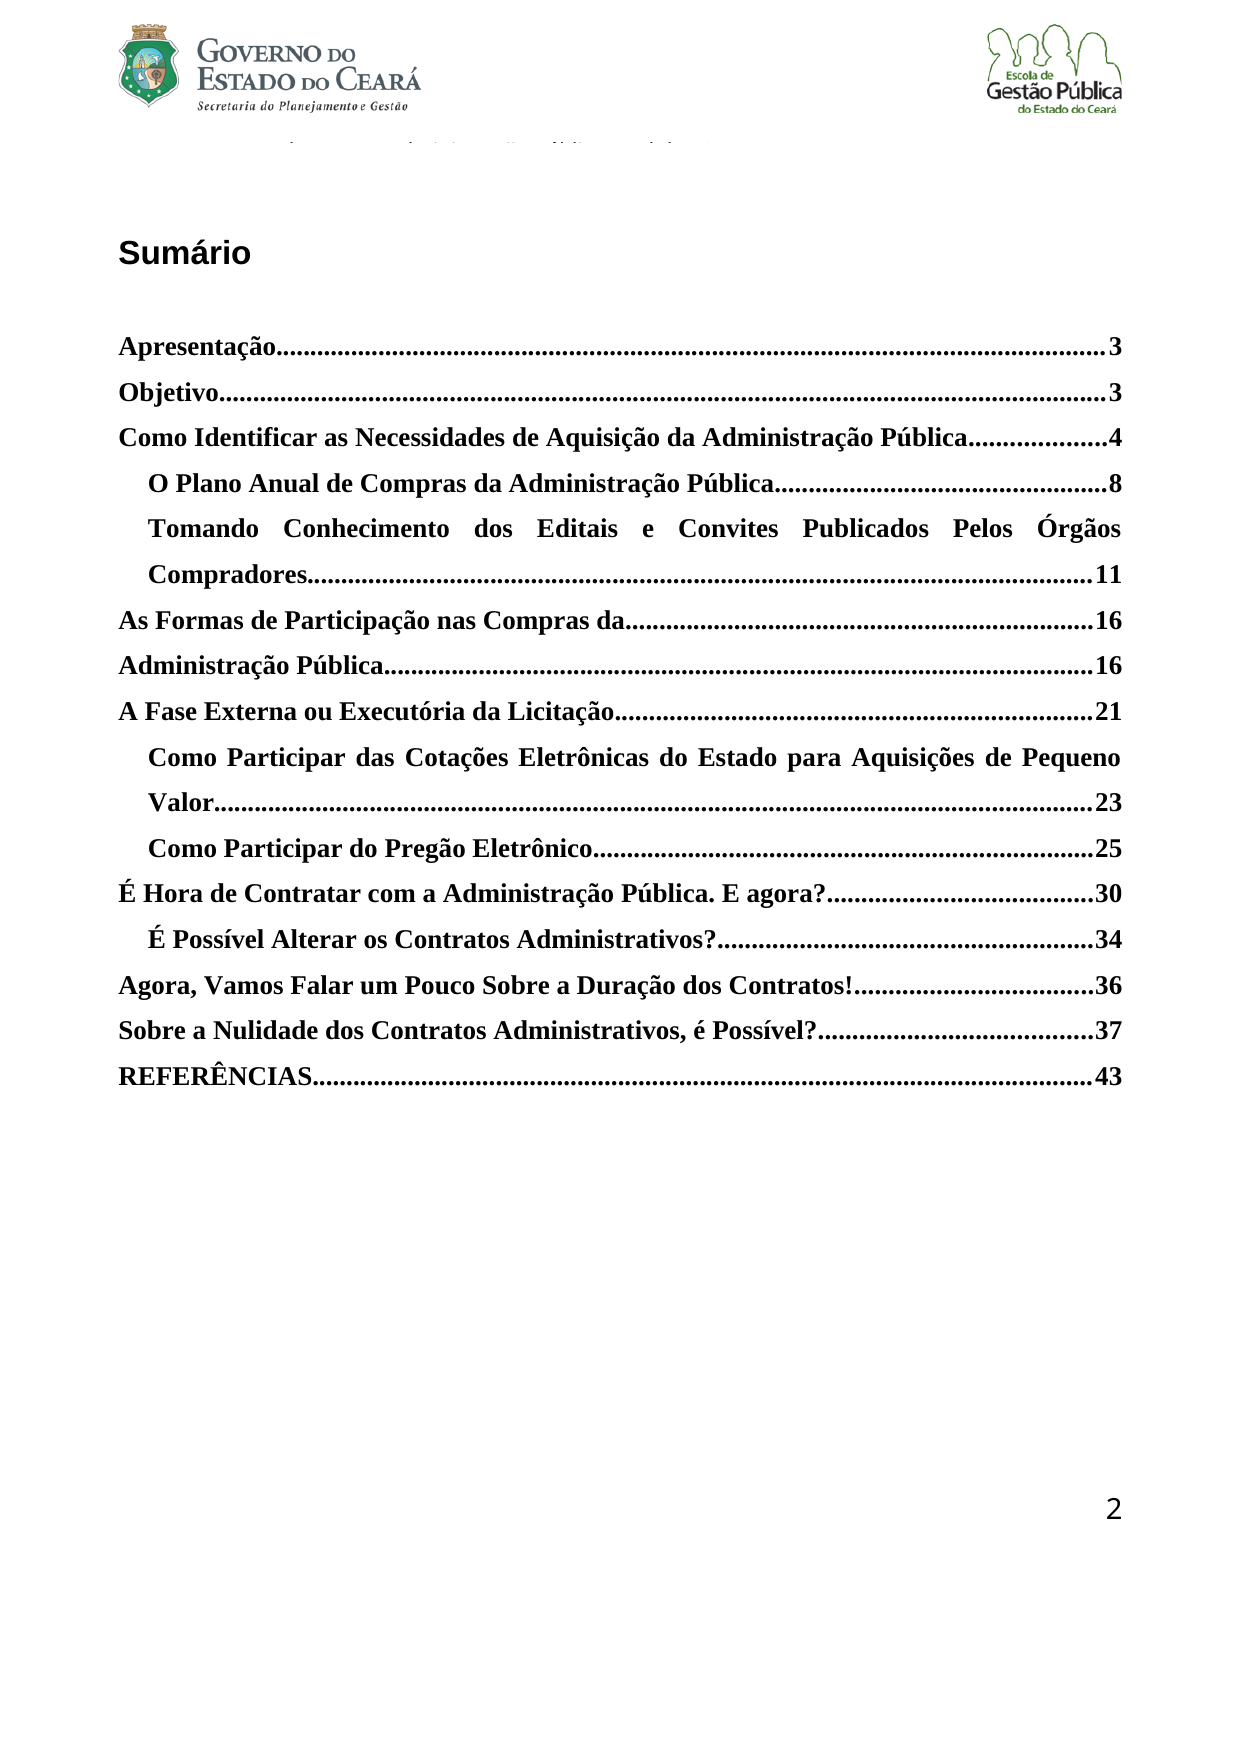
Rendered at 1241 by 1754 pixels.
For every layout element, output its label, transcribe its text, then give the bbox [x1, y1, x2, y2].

text Como Participar do Pregão Eletrônico 25 [148, 822, 1122, 863]
text É Hora de Contratar com a Administração Pública. E agora? 30 [118, 868, 1122, 909]
text REFERÊNCIAS 43 [118, 1056, 1122, 1091]
subtitle Sumário [118, 212, 1122, 271]
text A Fase Externa ou Executória da Licitação 21 [118, 691, 1122, 726]
text Agora, Vamos Falar um Pouco Sobre a Duração dos Contratos! 36 [118, 959, 1122, 1000]
text Tomando Conhecimento dos Editais e Convites Publicados Pelos Órgãos Compradores 11 [148, 503, 1122, 589]
text Objetivo 3 [118, 372, 1122, 407]
text O Plano Anual de Compras da Administração Pública 8 [148, 463, 1122, 498]
text Como Identificar as Necessidades de Aquisição da Administração Pública 4 [118, 417, 1122, 452]
text Administração Pública 16 [118, 645, 1122, 681]
text Como Participar das Cotações Eletrônicas do Estado para Aquisições de Pequeno Valor 23 [148, 737, 1122, 817]
picture [118, 24, 1122, 113]
text É Possível Alterar os Contratos Administrativos? 34 [148, 919, 1122, 954]
text Sobre a Nulidade dos Contratos Administrativos, é Possível? 37 [118, 1010, 1122, 1046]
text As Formas de Participação nas Compras da 16 [118, 594, 1122, 635]
text Apresentação 3 [118, 289, 1122, 361]
